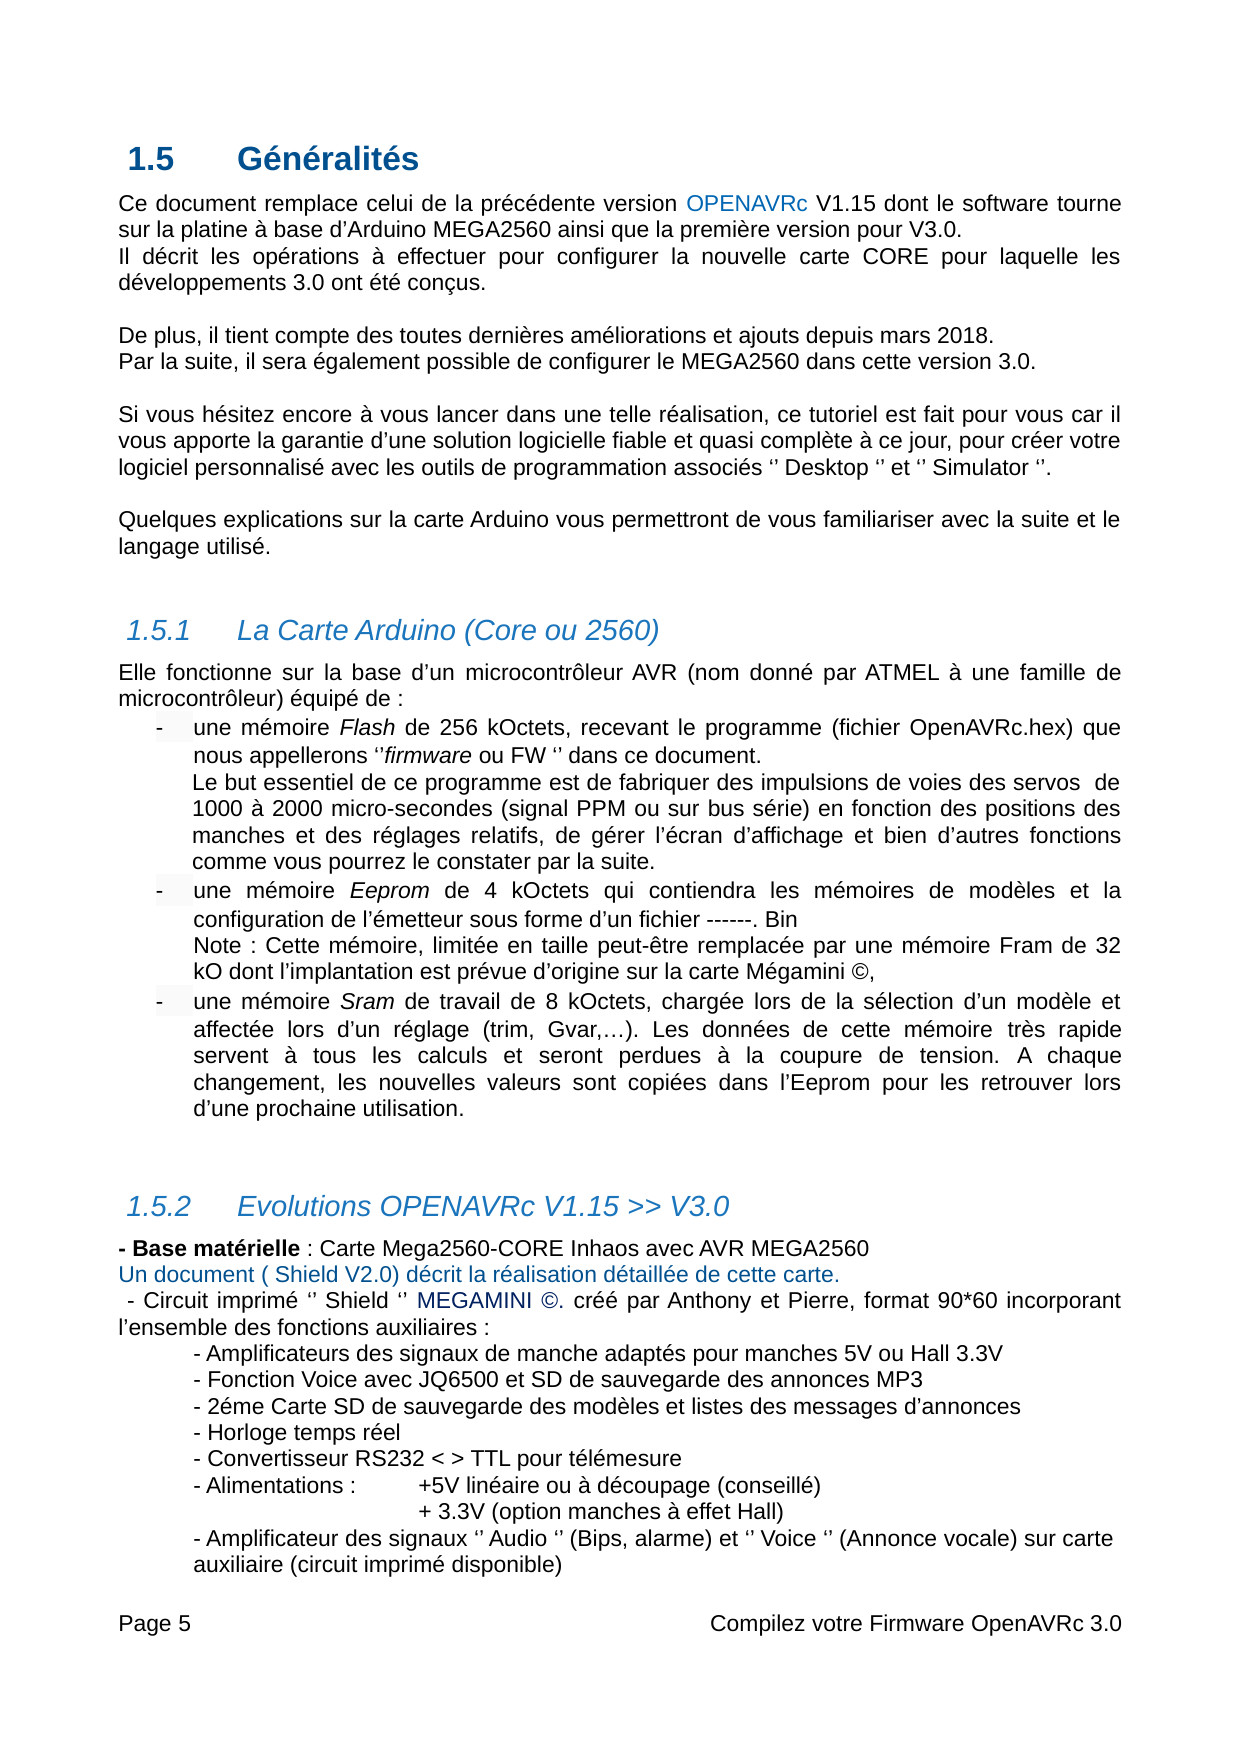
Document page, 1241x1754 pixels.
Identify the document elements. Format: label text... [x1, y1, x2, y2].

text Par la suite, il sera également possible de configurer le MEGA2560 dans cette version 3.0. [118, 348, 1122, 374]
text Quelques explications sur la carte Arduino vous permettront de vous familiariser avec la suite et le langage utilisé. [118, 506, 1122, 559]
text - 2éme Carte SD de sauvegarde des modèles et listes des messages d’annonces [118, 1393, 1122, 1419]
list une mémoire Sram de travail de 8 kOctets, chargée lors de la sélection d’un modèle et affectée lors d’un réglage (trim, Gvar,…). Les données de cette mémoire très rapide servent à tous les calculs et seront perdues à la coupure de tension. A chaque changement, les nouvelles valeurs sont copiées dans l’Eeprom pour les retrouver lors d’une prochaine utilisation. [156, 984, 1122, 1121]
list une mémoire Flash de 256 kOctets, recevant le programme (fichier OpenAVRc.hex) que nous appellerons ‘’firmware ou FW ‘’ dans ce document. [156, 711, 1122, 769]
subtitle La Carte Arduino (Core ou 2560) [118, 612, 1122, 646]
text - Amplificateurs des signaux de manche adaptés pour manches 5V ou Hall 3.3V [118, 1340, 1122, 1366]
text - Base matérielle : Carte Mega2560-CORE Inhaos avec AVR MEGA2560 [118, 1234, 1122, 1261]
text Si vous hésitez encore à vous lancer dans une telle réalisation, ce tutoriel est fait pour vous car il vous apporte la garantie d’une solution logicielle fiable et quasi complète à ce jour, pour créer votre logiciel personnalisé avec les outils de programmation associés ‘’ Desktop ‘’ et ‘’ Simulator ‘’. [118, 401, 1122, 480]
text + 3.3V (option manches à effet Hall) [192, 1498, 1122, 1524]
text - Amplificateur des signaux ‘’ Audio ‘’ (Bips, alarme) et ‘’ Voice ‘’ (Annonce vocale) sur carte auxiliaire (circuit imprimé disponible) [118, 1524, 1122, 1577]
text De plus, il tient compte des toutes dernières améliorations et ajouts depuis mars 2018. [118, 322, 1122, 348]
text - Convertisseur RS232 < > TTL pour télémesure [118, 1445, 1122, 1472]
text Un document ( Shield V2.0) décrit la réalisation détaillée de cette carte. [118, 1261, 1122, 1287]
text - Fonction Voice avec JQ6500 et SD de sauvegarde des annonces MP3 [118, 1366, 1122, 1393]
text Il décrit les opérations à effectuer pour configurer la nouvelle carte CORE pour laquelle les développements 3.0 ont été conçus. [118, 243, 1122, 296]
text - Alimentations : +5V linéaire ou à découpage (conseillé) [118, 1472, 1122, 1498]
list Note : Cette mémoire, limitée en taille peut-être remplacée par une mémoire Fram de 32 kO dont l’implantation est prévue d’origine sur la carte Mégamini ©, [156, 932, 1122, 984]
text Elle fonctionne sur la base d’un microcontrôleur AVR (nom donné par ATMEL à une famille de microcontrôleur) équipé de : [118, 658, 1122, 711]
text - Circuit imprimé ‘’ Shield ‘’ MEGAMINI ©. créé par Anthony et Pierre, format 90*60 incorporant l’ensemble des fonctions auxiliaires : [118, 1287, 1122, 1340]
text Le but essentiel de ce programme est de fabriquer des impulsions de voies des servos de 1000 à 2000 micro-secondes (signal PPM ou sur bus série) en fonction des positions des manches et des réglages relatifs, de gérer l’écran d’affichage et bien d’autres fonctions comme vous pourrez le constater par la suite. [192, 769, 1122, 874]
subtitle Evolutions OPENAVRc V1.15 >> V3.0 [118, 1188, 1122, 1222]
text - Horloge temps réel [118, 1419, 1122, 1445]
list une mémoire Eeprom de 4 kOctets qui contiendra les mémoires de modèles et la configuration de l’émetteur sous forme d’un fichier ------. Bin [156, 874, 1122, 932]
subtitle Généralités [118, 139, 1122, 178]
text Ce document remplace celui de la précédente version OPENAVRc V1.15 dont le software tourne sur la platine à base d’Arduino MEGA2560 ainsi que la première version pour V3.0. [118, 190, 1122, 243]
